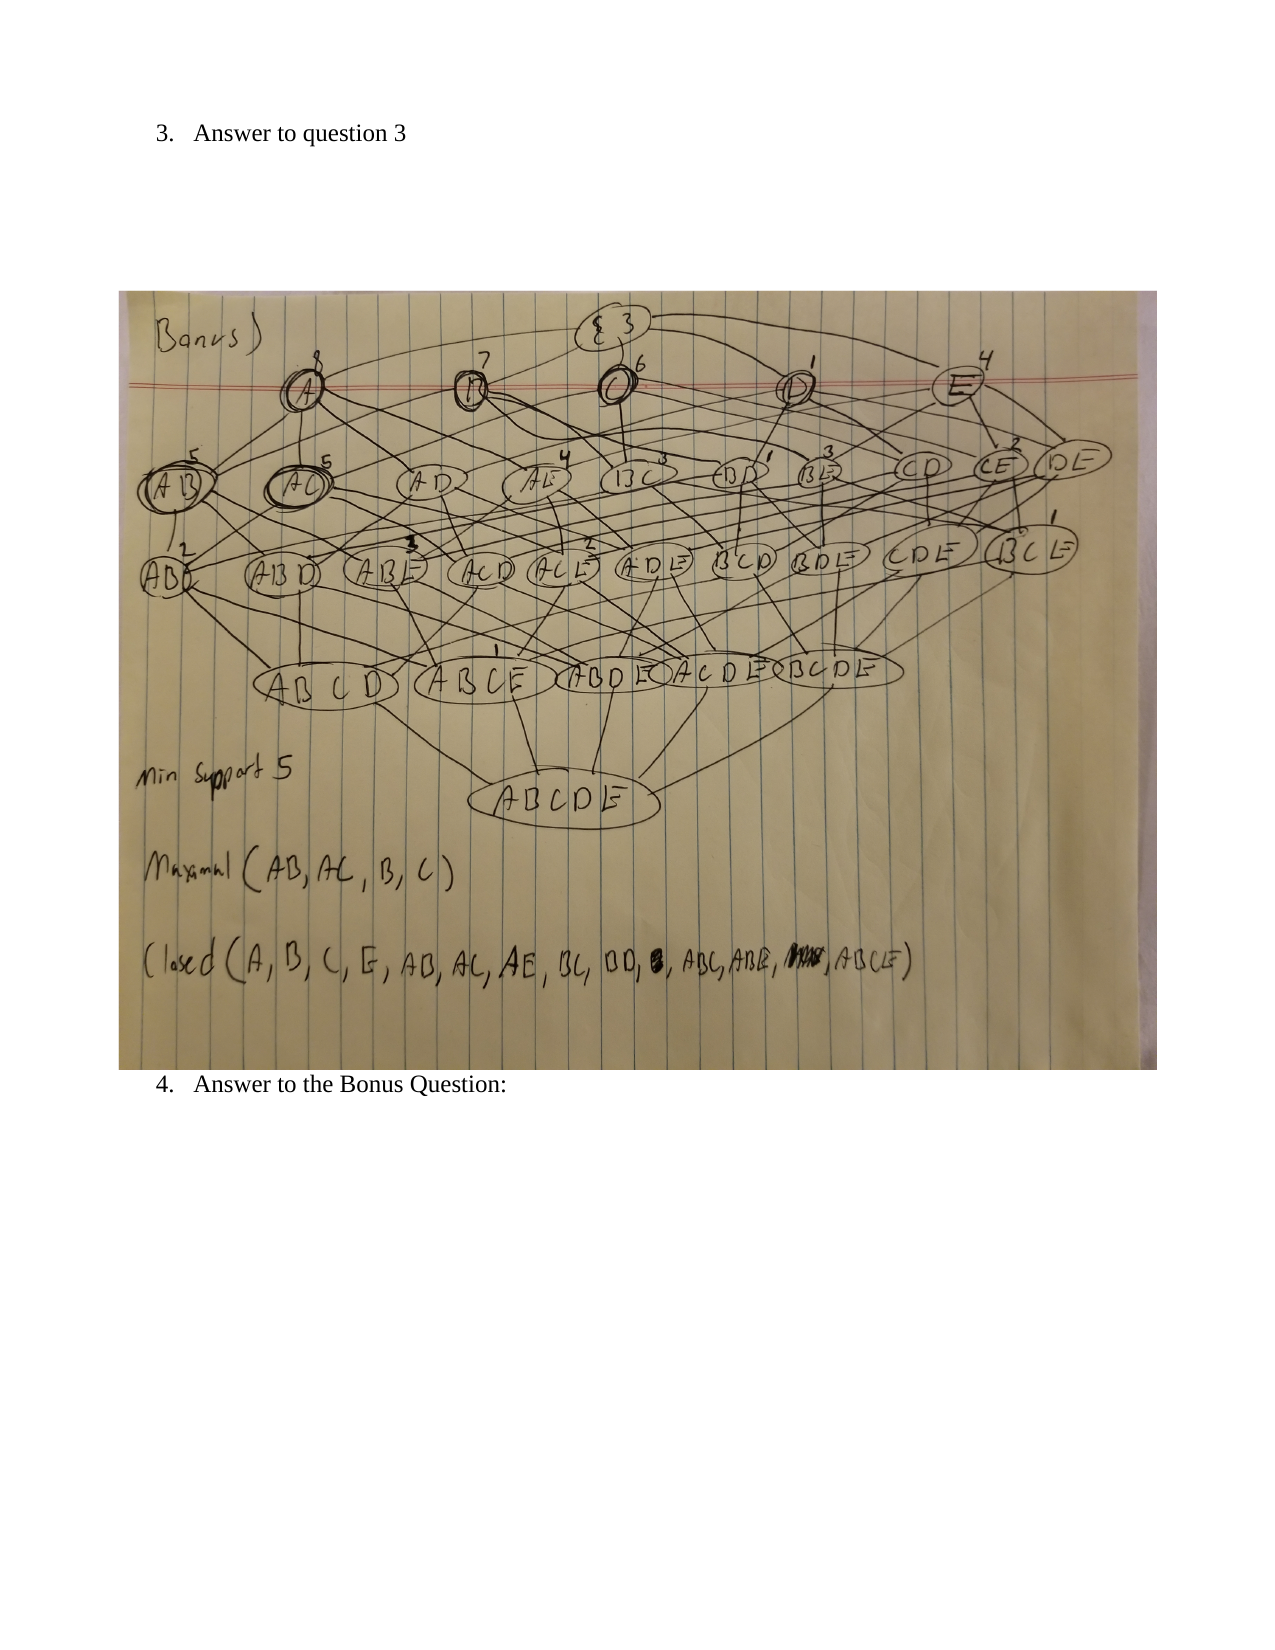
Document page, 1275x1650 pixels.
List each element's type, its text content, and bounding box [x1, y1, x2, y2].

list [156, 262, 1157, 290]
list Answer to the Bonus Question: [156, 1070, 1157, 1098]
list Answer to question 3 [156, 118, 1157, 147]
